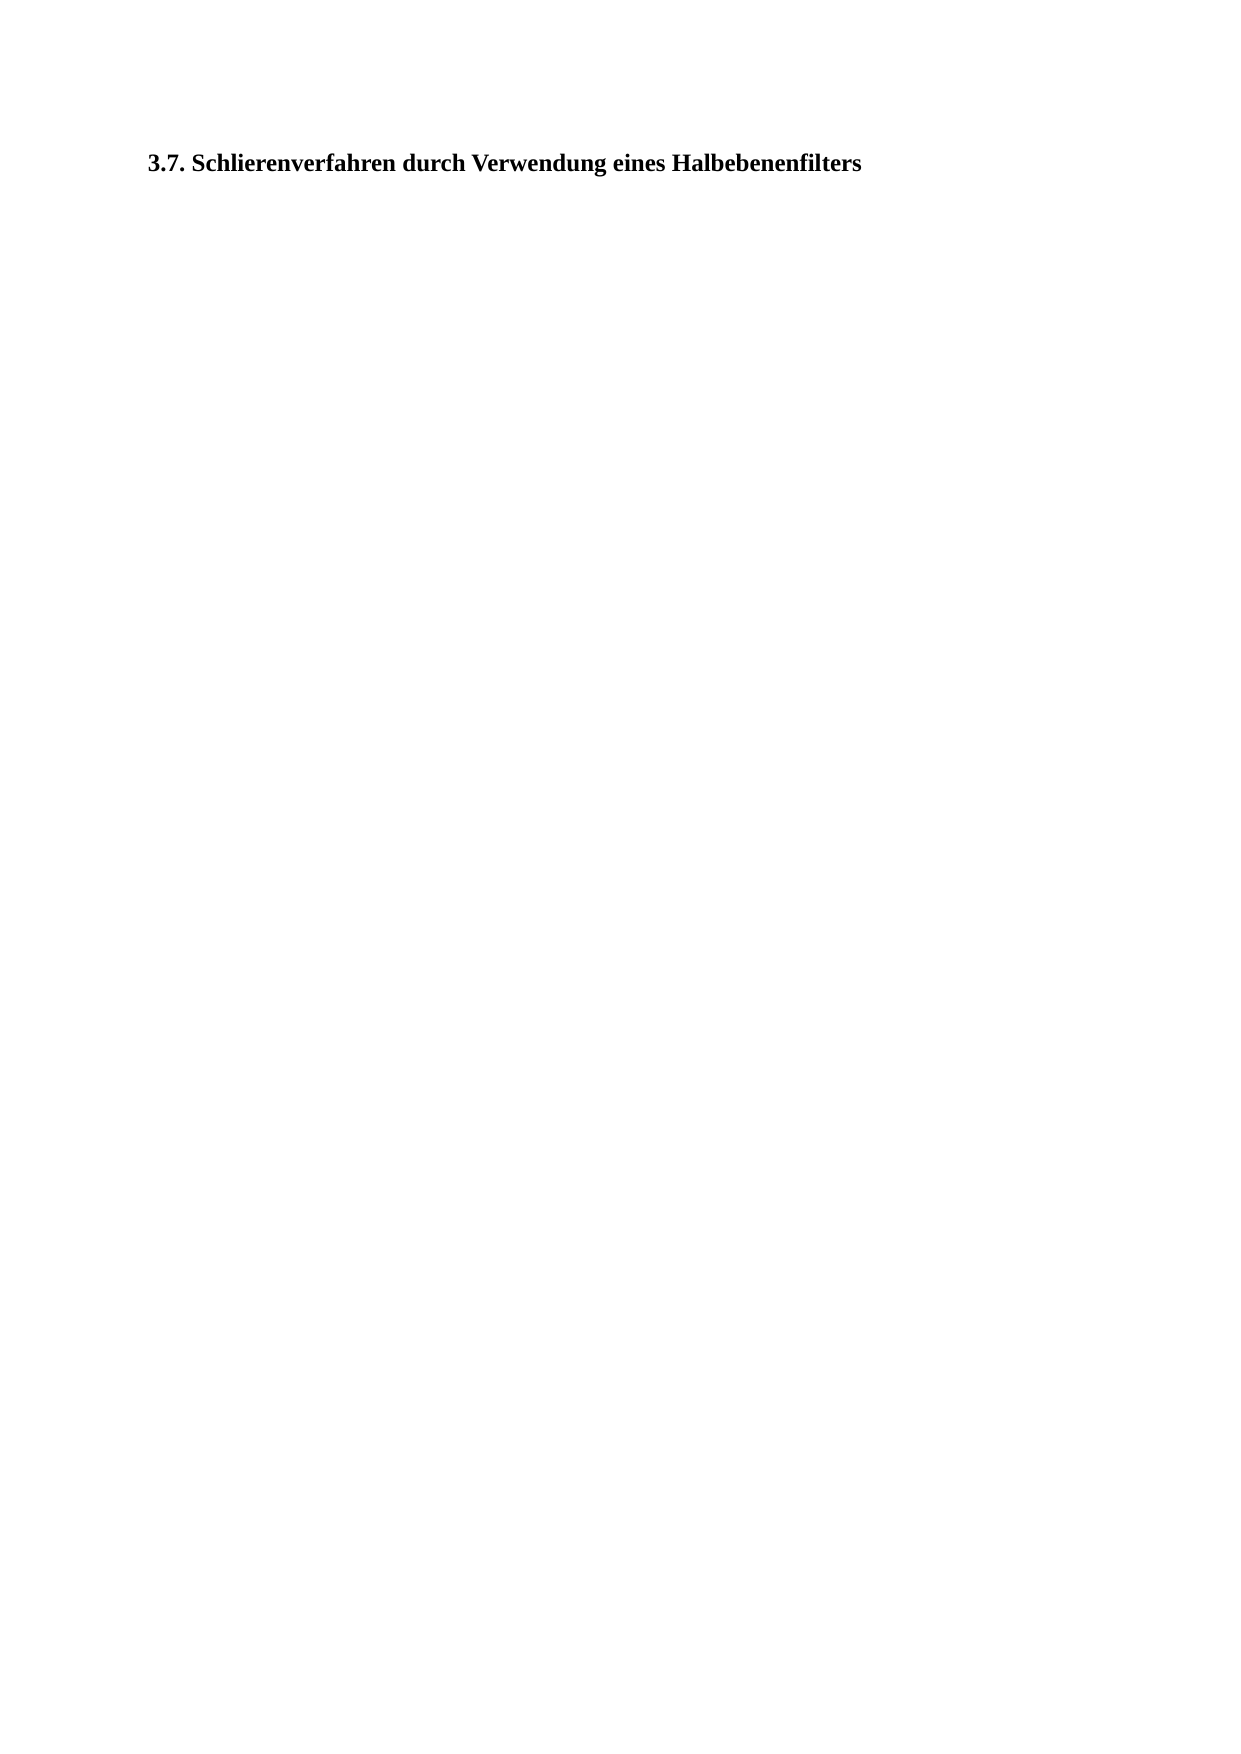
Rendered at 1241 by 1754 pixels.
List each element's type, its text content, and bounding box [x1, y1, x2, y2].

text 3.7. Schlierenverfahren durch Verwendung eines Halbebenenfilters [148, 148, 1093, 176]
